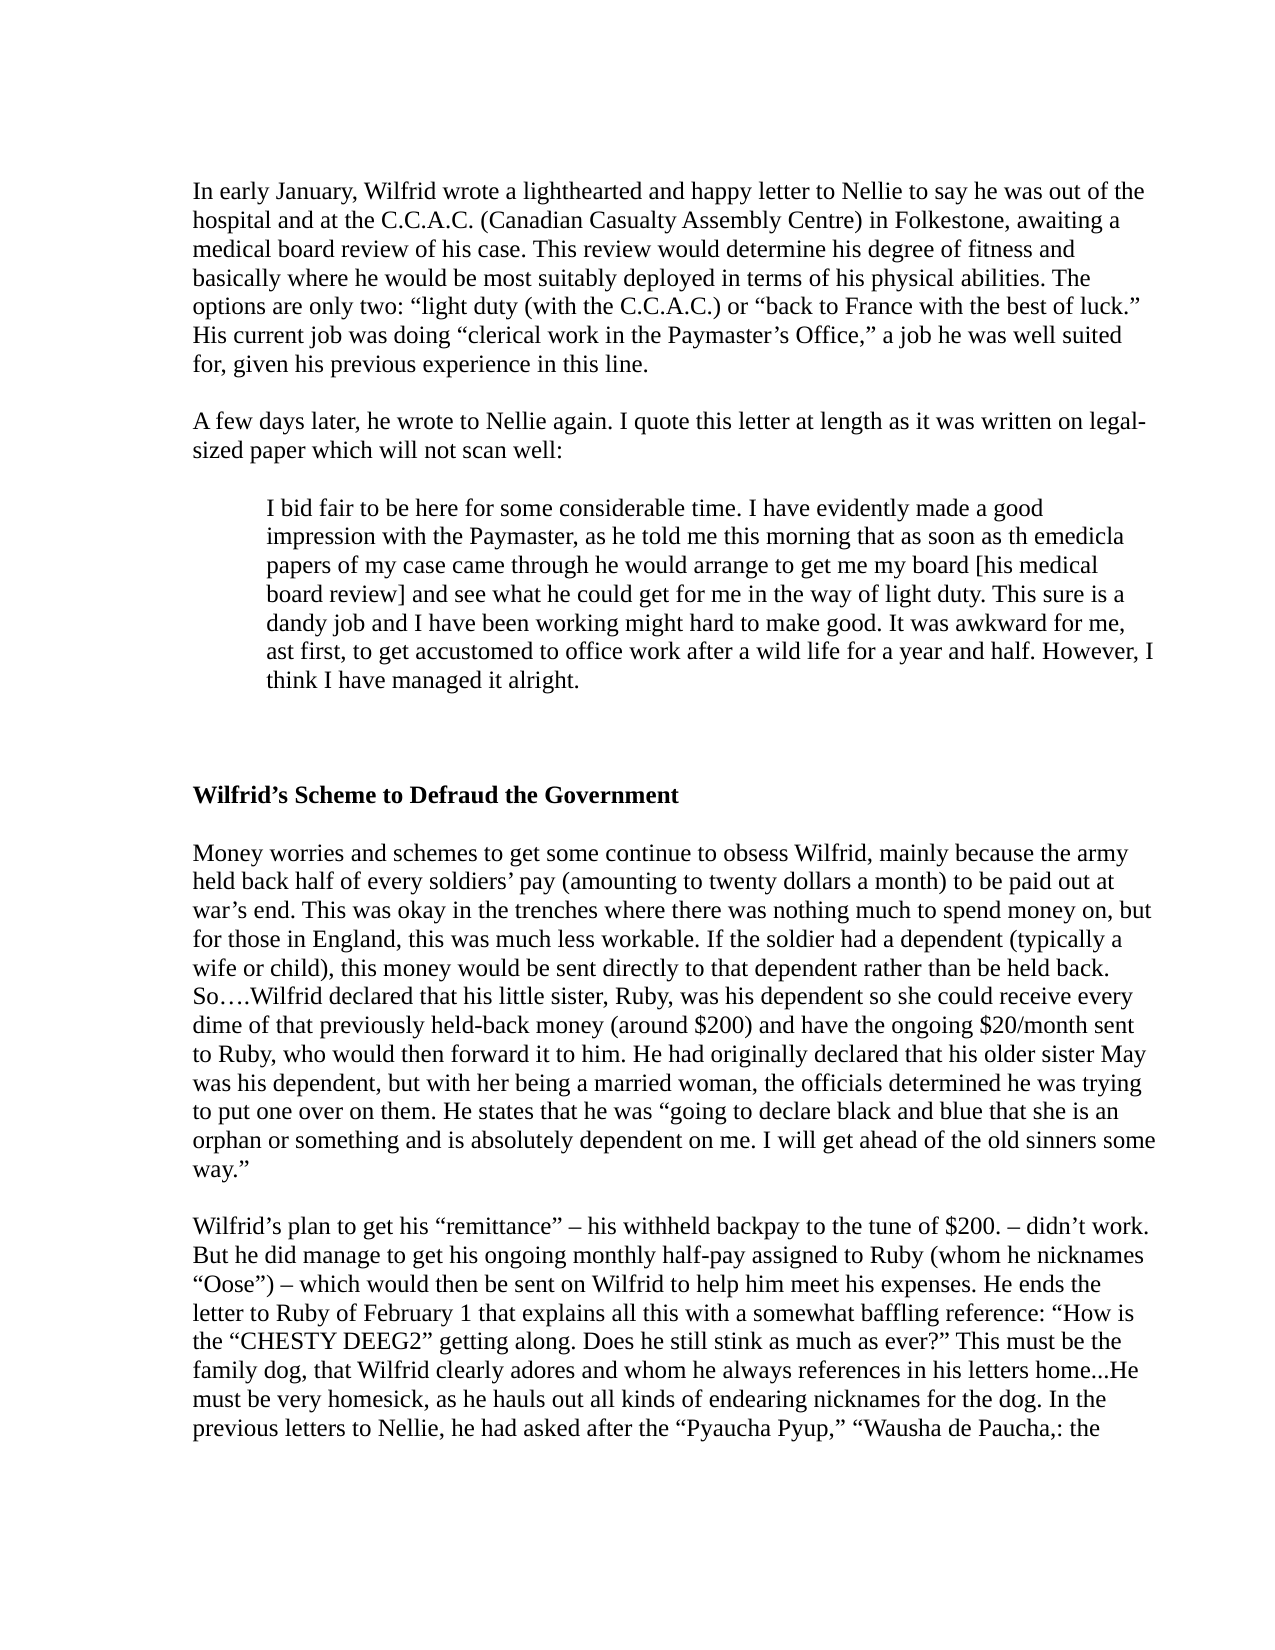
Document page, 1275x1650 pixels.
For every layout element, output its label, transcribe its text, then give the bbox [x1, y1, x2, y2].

text Wilfrid’s Scheme to Defraud the Government [192, 780, 1158, 809]
text A few days later, he wrote to Nellie again. I quote this letter at length as it was written on legal-sized paper which will not scan well: [192, 406, 1158, 464]
text Wilfrid’s plan to get his “remittance” – his withheld backpay to the tune of $200. – didn’t work. But he did manage to get his ongoing monthly half-pay assigned to Ruby (whom he nicknames “Oose”) – which would then be sent on Wilfrid to help him meet his expenses. He ends the letter to Ruby of February 1 that explains all this with a somewhat baffling reference: “How is the “CHESTY DEEG2” getting along. Does he still stink as much as ever?” This must be the family dog, that Wilfrid clearly adores and whom he always references in his letters home...He must be very homesick, as he hauls out all kinds of endearing nicknames for the dog. In the previous letters to Nellie, he had asked after the “Pyaucha Pyup,” “Wausha de Paucha,: the [192, 1211, 1158, 1441]
text In early January, Wilfrid wrote a lighthearted and happy letter to Nellie to say he was out of the hospital and at the C.C.A.C. (Canadian Casualty Assembly Centre) in Folkestone, awaiting a medical board review of his case. This review would determine his degree of fitness and basically where he would be most suitably deployed in terms of his physical abilities. The options are only two: “light duty (with the C.C.A.C.) or “back to France with the best of luck.” His current job was doing “clerical work in the Paymaster’s Office,” a job he was well suited for, given his previous experience in this line. [192, 176, 1158, 378]
text Money worries and schemes to get some continue to obsess Wilfrid, mainly because the army held back half of every soldiers’ pay (amounting to twenty dollars a month) to be paid out at war’s end. This was okay in the trenches where there was nothing much to spend money on, but for those in England, this was much less workable. If the soldier had a dependent (typically a wife or child), this money would be sent directly to that dependent rather than be held back. So….Wilfrid declared that his little sister, Ruby, was his dependent so she could receive every dime of that previously held-back money (around $200) and have the ongoing $20/month sent to Ruby, who would then forward it to him. He had originally declared that his older sister May was his dependent, but with her being a married woman, the officials determined he was trying to put one over on them. He states that he was “going to declare black and blue that she is an orphan or something and is absolutely dependent on me. I will get ahead of the old sinners some way.” [192, 838, 1158, 1183]
text I bid fair to be here for some considerable time. I have evidently made a good impression with the Paymaster, as he told me this morning that as soon as th emedicla papers of my case came through he would arrange to get me my board [his medical board review] and see what he could get for me in the way of light duty. This sure is a dandy job and I have been working might hard to make good. It was awkward for me, ast first, to get accustomed to office work after a wild life for a year and half. However, I think I have managed it alright. [266, 493, 1158, 694]
